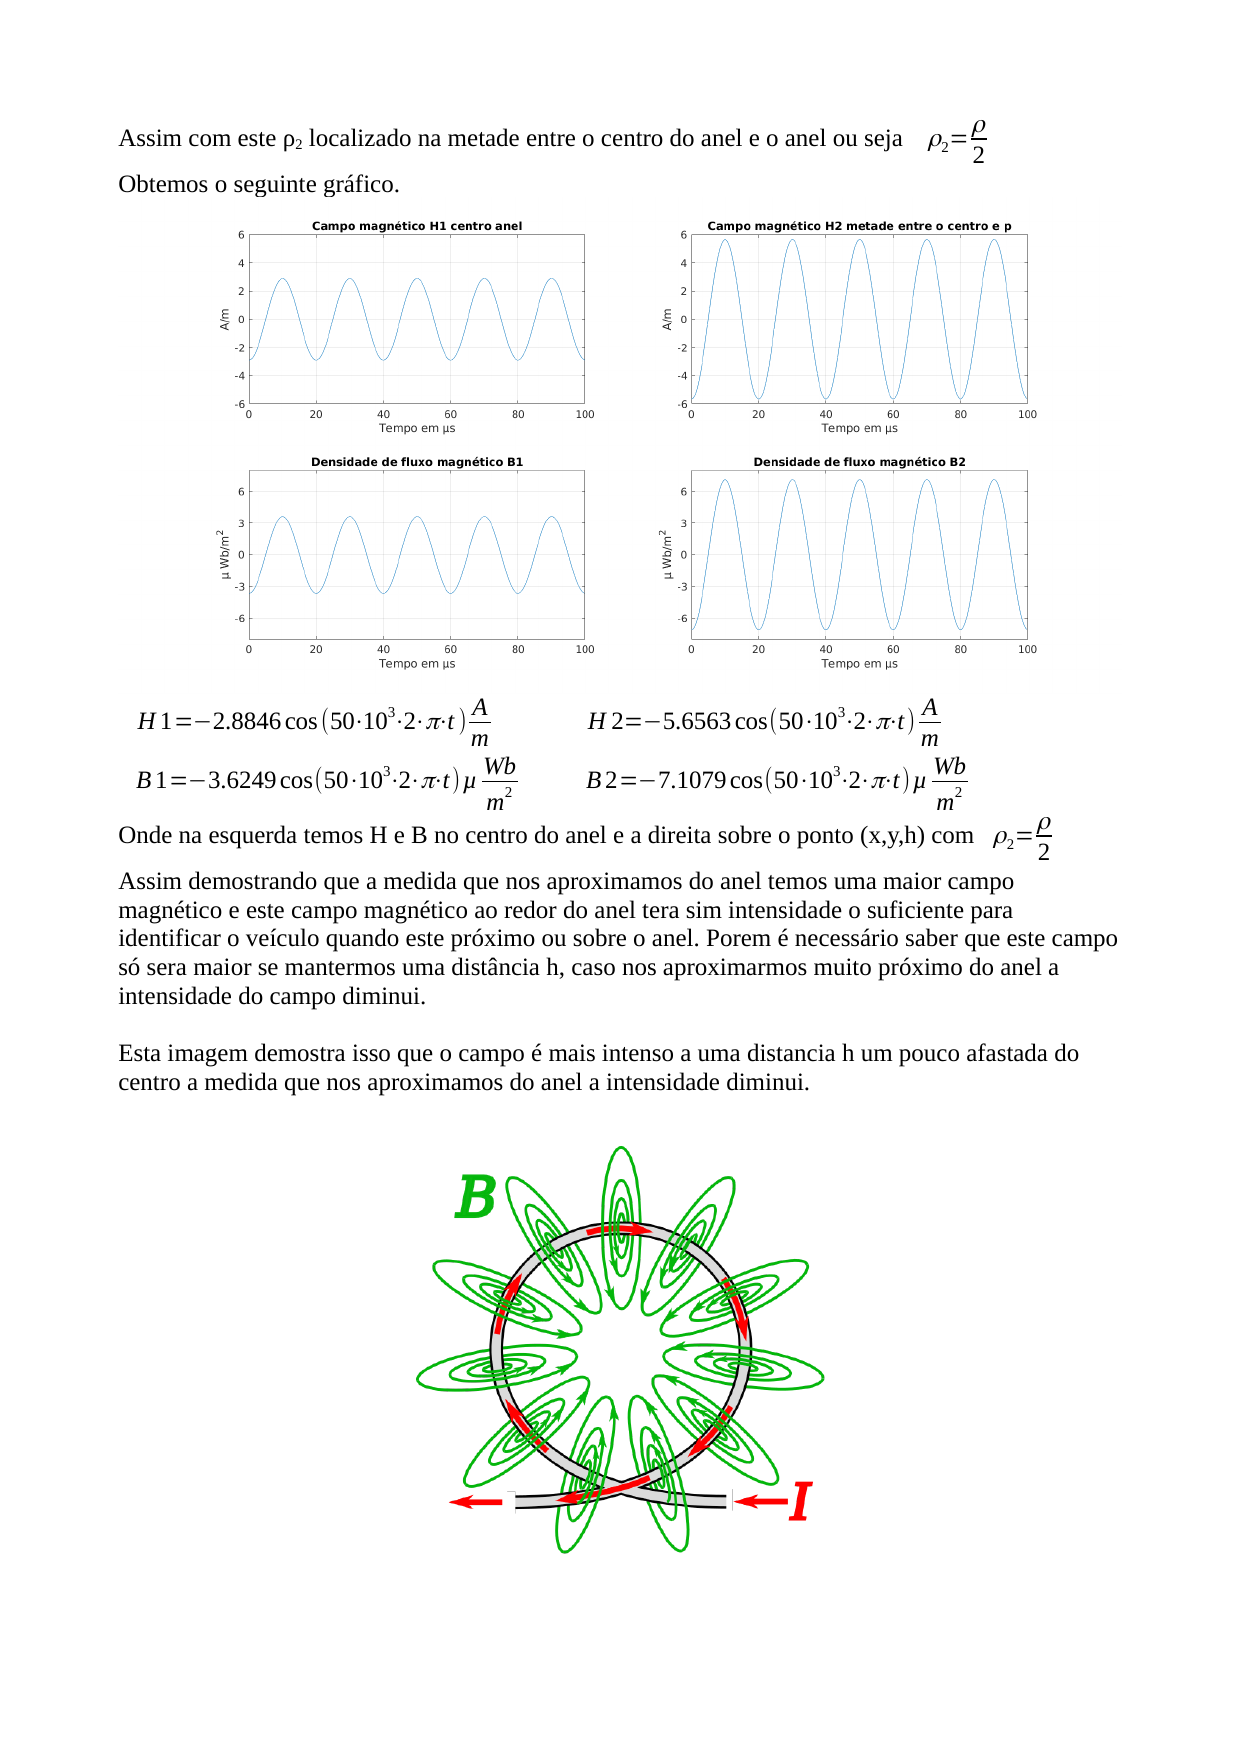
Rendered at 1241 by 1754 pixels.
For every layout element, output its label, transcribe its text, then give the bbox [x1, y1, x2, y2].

text Assim demostrando que a medida que nos aproximamos do anel temos uma maior campo magnético e este campo magnético ao redor do anel tera sim intensidade o suficiente para identificar o veículo quando este próximo ou sobre o anel. Porem é necessário saber que este campo só sera maior se mantermos uma distância h, caso nos aproximarmos muito próximo do anel a intensidade do campo diminui. [118, 866, 1122, 1010]
text Esta imagem demostra isso que o campo é mais intenso a uma distancia h um pouco afastada do centro a medida que nos aproximamos do anel a intensidade diminui. [118, 1038, 1122, 1096]
picture [118, 197, 1123, 694]
text Obtemos o seguinte gráfico. [118, 169, 1122, 197]
text Onde na esquerda temos H e B no centro do anel e a direita sobre o ponto (x,y,h) com [118, 815, 1122, 866]
picture [399, 1129, 841, 1570]
text Assim com este ρ2 localizado na metade entre o centro do anel e o anel ou seja [118, 118, 1122, 169]
